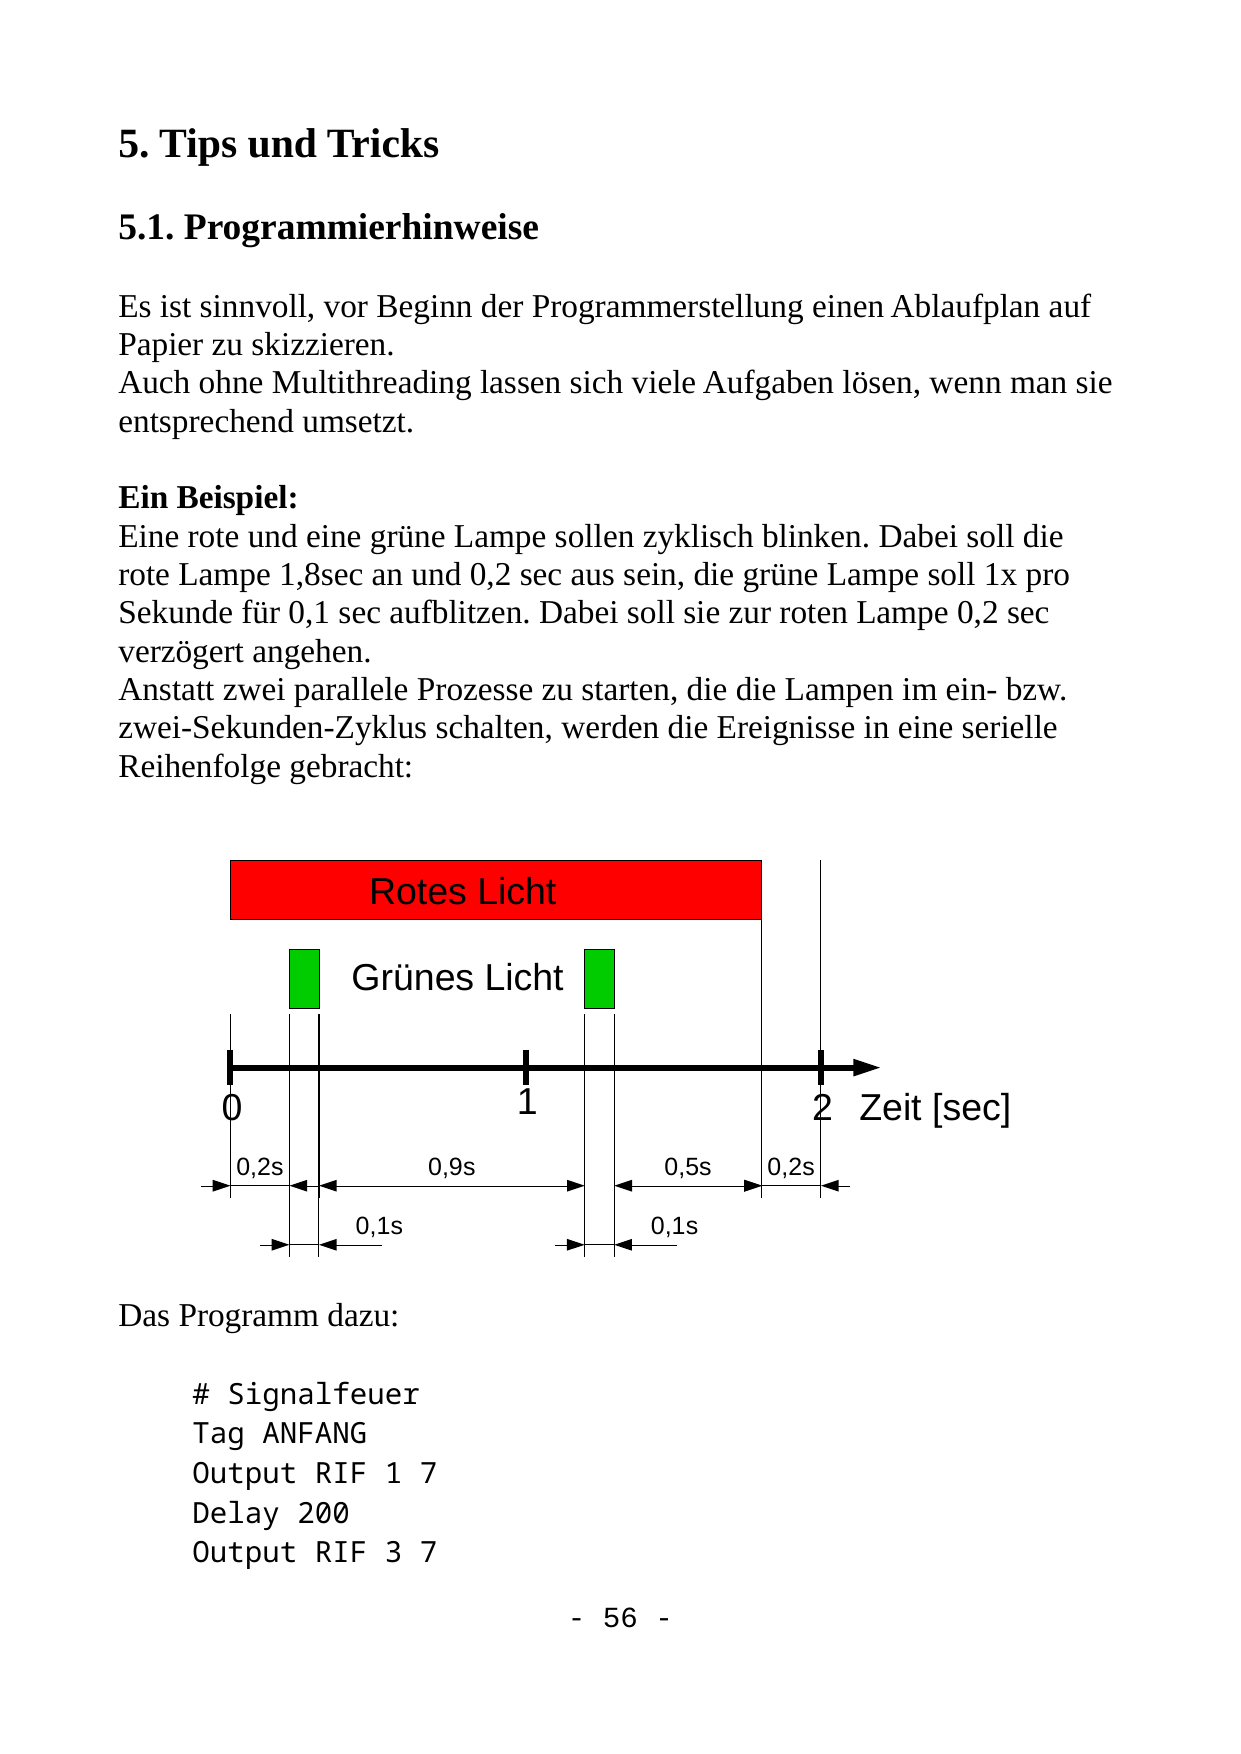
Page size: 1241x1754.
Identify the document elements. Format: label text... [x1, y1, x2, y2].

text 5.1. Programmierhinweise [118, 204, 1122, 247]
text Es ist sinnvoll, vor Beginn der Programmerstellung einen Ablaufplan auf Papier zu skizzieren. [118, 286, 1122, 362]
text Anstatt zwei parallele Prozesse zu starten, die die Lampen im ein- bzw. zwei-Sekunden-Zyklus schalten, werden die Ereignisse in eine serielle Reihenfolge gebracht: [118, 669, 1122, 784]
text Auch ohne Multithreading lassen sich viele Aufgaben lösen, wenn man sie entsprechend umsetzt. [118, 362, 1122, 439]
text Eine rote und eine grüne Lampe sollen zyklisch blinken. Dabei soll die rote Lampe 1,8sec an und 0,2 sec aus sein, die grüne Lampe soll 1x pro Sekunde für 0,1 sec aufblitzen. Dabei soll sie zur roten Lampe 0,2 sec verzögert angehen. [118, 516, 1122, 669]
text 5. Tips und Tricks [118, 118, 1122, 166]
text # Signalfeuer [118, 1373, 1122, 1413]
text Das Programm dazu: [118, 1295, 1122, 1333]
text Tag ANFANG Output RIF 1 7 Delay 200 Output RIF 3 7 [118, 1413, 1122, 1571]
text Ein Beispiel: [118, 477, 1122, 516]
